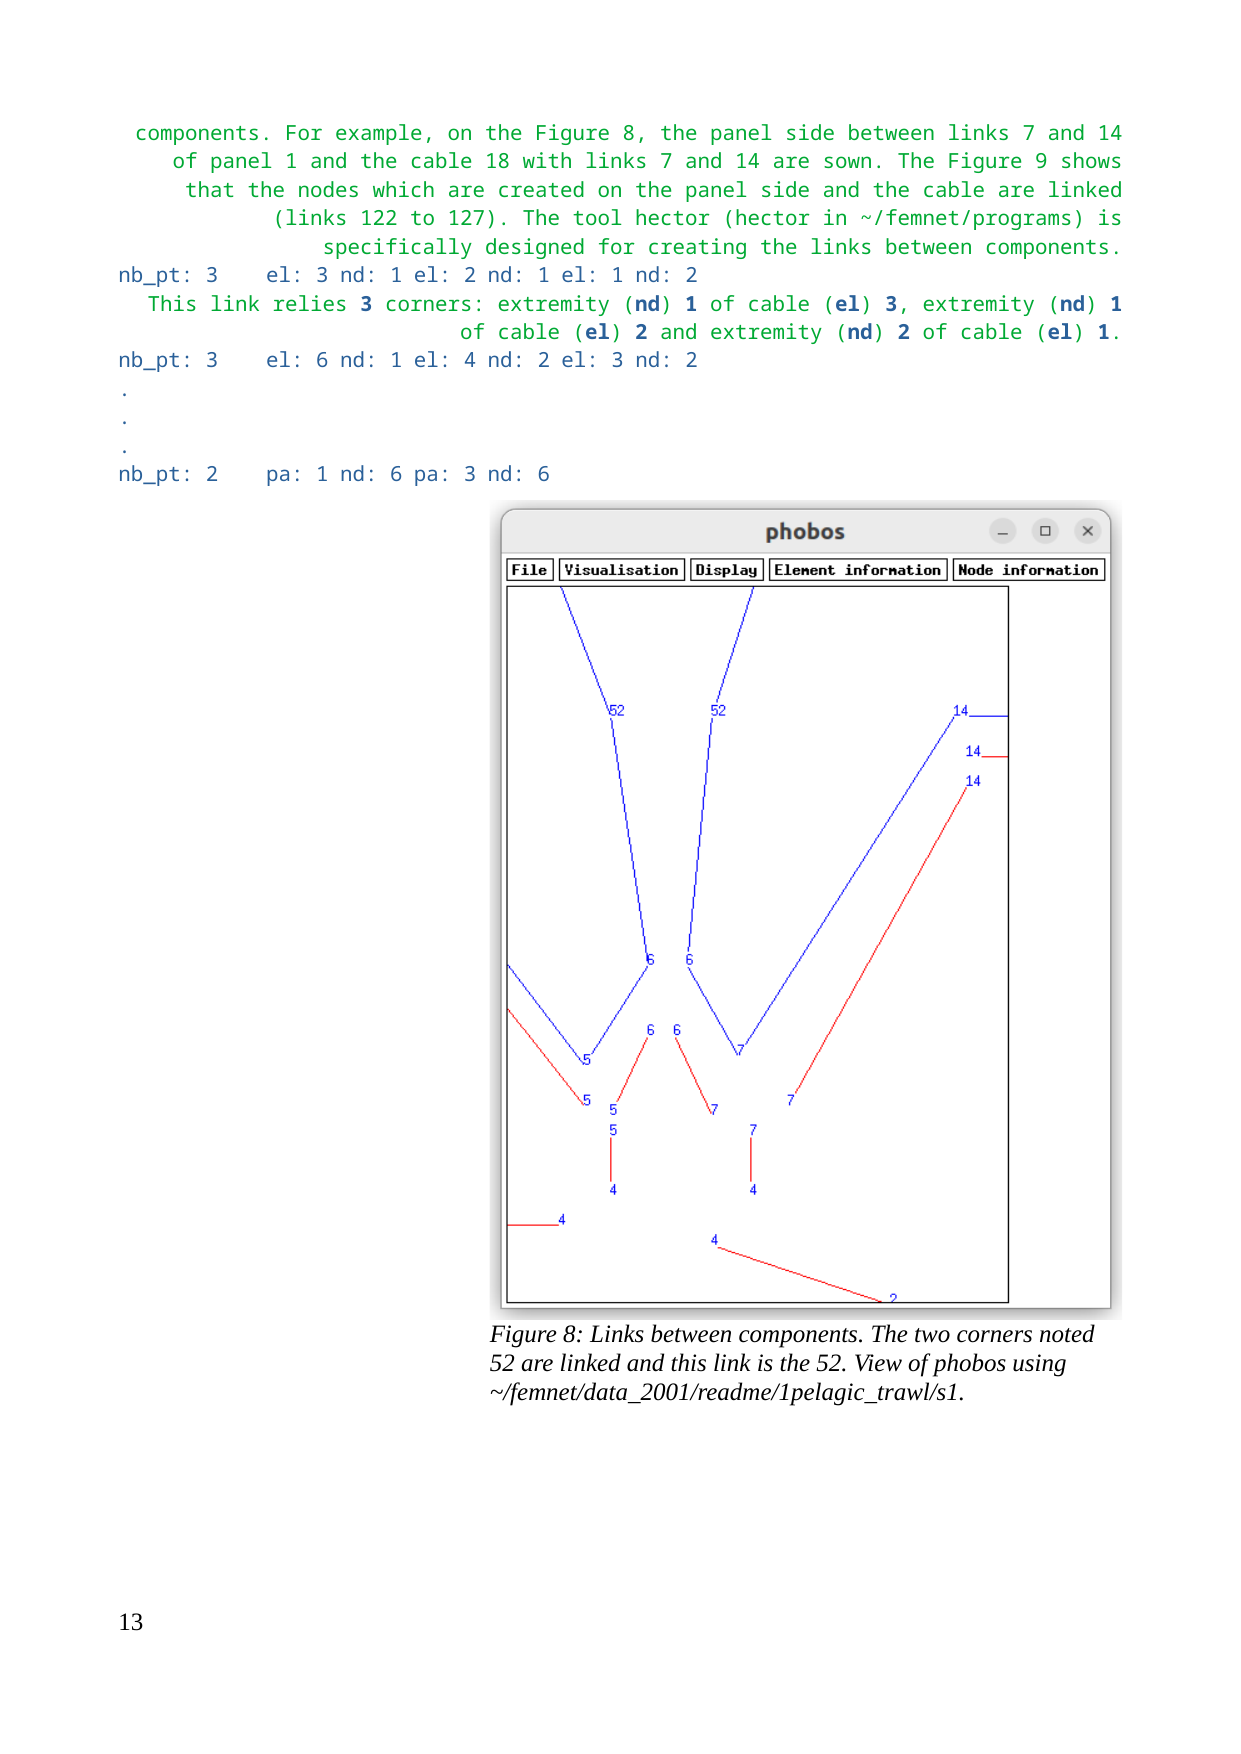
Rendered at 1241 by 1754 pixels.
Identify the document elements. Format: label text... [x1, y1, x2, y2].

text Figure 8: Links between components. The two corners noted 52 are linked and this link is the 52. View of phobos using ~/femnet/data_2001/readme/1pelagic_trawl/s1. [489, 1320, 1122, 1405]
text . [118, 402, 1122, 431]
text nb_pt: 3 el: 3 nd: 1 el: 2 nd: 1 el: 1 nd: 2 [118, 260, 1122, 289]
text nb_pt: 3 el: 6 nd: 1 el: 4 nd: 2 el: 3 nd: 2 [118, 346, 1122, 374]
text nb_pt: 2 pa: 1 nd: 6 pa: 3 nd: 6 [118, 459, 1122, 488]
picture [489, 500, 1123, 1320]
text components. For example, on the Figure 8, the panel side between links 7 and 14 of panel 1 and the cable 18 with links 7 and 14 are sown. The Figure 9 shows that the nodes which are created on the panel side and the cable are linked (links 122 to 127). The tool hector (hector in ~/femnet/programs) is specifically designed for creating the links between components. [118, 118, 1122, 260]
text . [118, 374, 1122, 402]
text . [118, 431, 1122, 459]
text This link relies 3 corners: extremity (nd) 1 of cable (el) 3, extremity (nd) 1 of cable (el) 2 and extremity (nd) 2 of cable (el) 1. [118, 289, 1122, 346]
